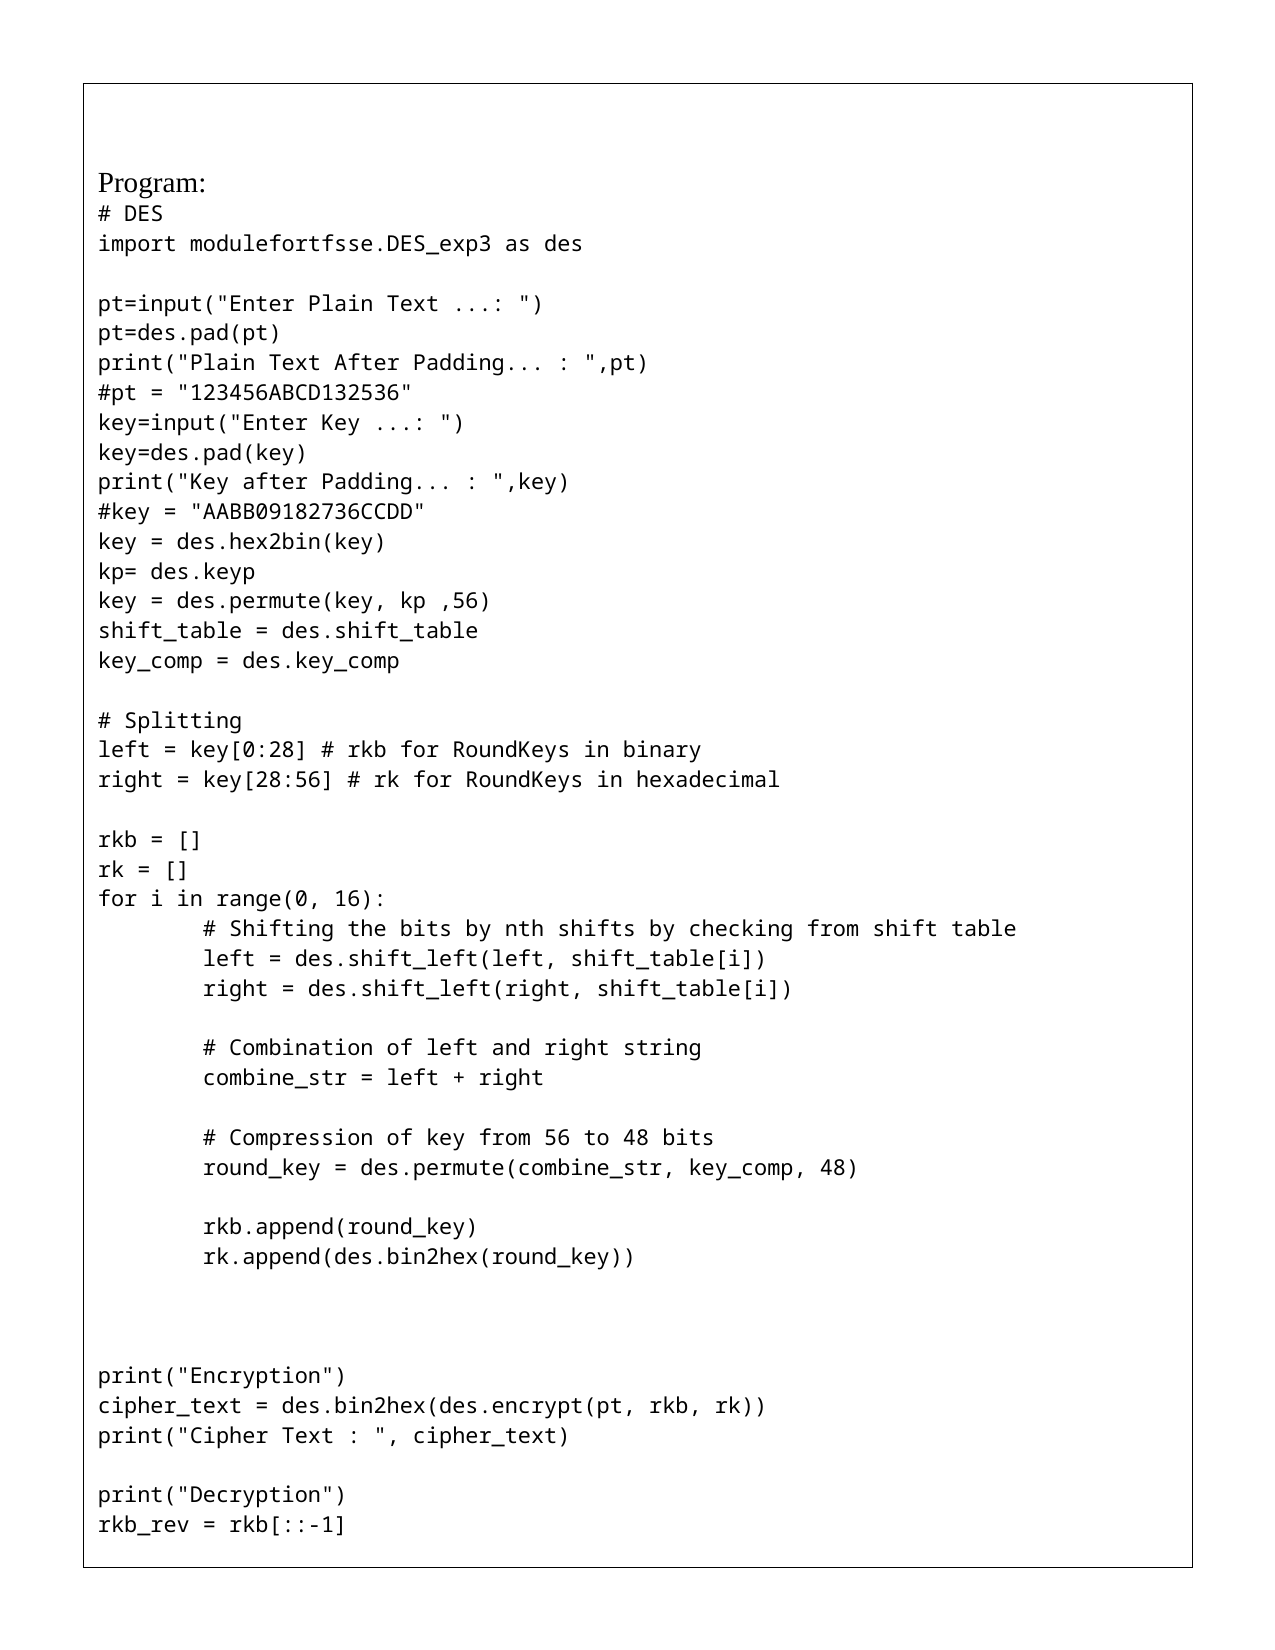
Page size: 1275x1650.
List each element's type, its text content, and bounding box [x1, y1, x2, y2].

text #key = "AABB09182736CCDD" [98, 496, 1177, 526]
text shift_table = des.shift_table [98, 615, 1177, 645]
text import modulefortfsse.DES_exp3 as des [98, 228, 1177, 258]
text cipher_text = des.bin2hex(des.encrypt(pt, rkb, rk)) [98, 1390, 1177, 1420]
text round_key = des.permute(combine_str, key_comp, 48) [98, 1152, 1177, 1181]
text print("Cipher Text : ", cipher_text) [98, 1420, 1177, 1449]
text kp= des.keyp [98, 556, 1177, 586]
text #pt = "123456ABCD132536" [98, 377, 1177, 407]
text print("Plain Text After Padding... : ",pt) [98, 347, 1177, 377]
text left = des.shift_left(left, shift_table[i]) [98, 943, 1177, 973]
text # Combination of left and right string [98, 1032, 1177, 1062]
text key=des.pad(key) [98, 437, 1177, 466]
text left = key[0:28] # rkb for RoundKeys in binary [98, 734, 1177, 764]
text print("Decryption") [98, 1479, 1177, 1509]
text print("Encryption") [98, 1360, 1177, 1390]
text rk = [] [98, 854, 1177, 883]
text pt=input("Enter Plain Text ...: ") [98, 288, 1177, 317]
text key=input("Enter Key ...: ") [98, 407, 1177, 437]
text right = des.shift_left(right, shift_table[i]) [98, 973, 1177, 1003]
text pt=des.pad(pt) [98, 317, 1177, 347]
text for i in range(0, 16): [98, 883, 1177, 913]
text Program: [98, 165, 1177, 198]
text combine_str = left + right [98, 1062, 1177, 1092]
text key_comp = des.key_comp [98, 645, 1177, 675]
text rkb_rev = rkb[::-1] [98, 1509, 1177, 1539]
text print("Key after Padding... : ",key) [98, 466, 1177, 496]
text # Compression of key from 56 to 48 bits [98, 1122, 1177, 1152]
text key = des.permute(key, kp ,56) [98, 586, 1177, 615]
text # Splitting [98, 705, 1177, 734]
text # DES [98, 198, 1177, 228]
text key = des.hex2bin(key) [98, 526, 1177, 556]
text right = key[28:56] # rk for RoundKeys in hexadecimal [98, 764, 1177, 794]
text rk.append(des.bin2hex(round_key)) [98, 1241, 1177, 1271]
text rkb = [] [98, 824, 1177, 854]
text # Shifting the bits by nth shifts by checking from shift table [98, 913, 1177, 943]
text rkb.append(round_key) [98, 1211, 1177, 1241]
